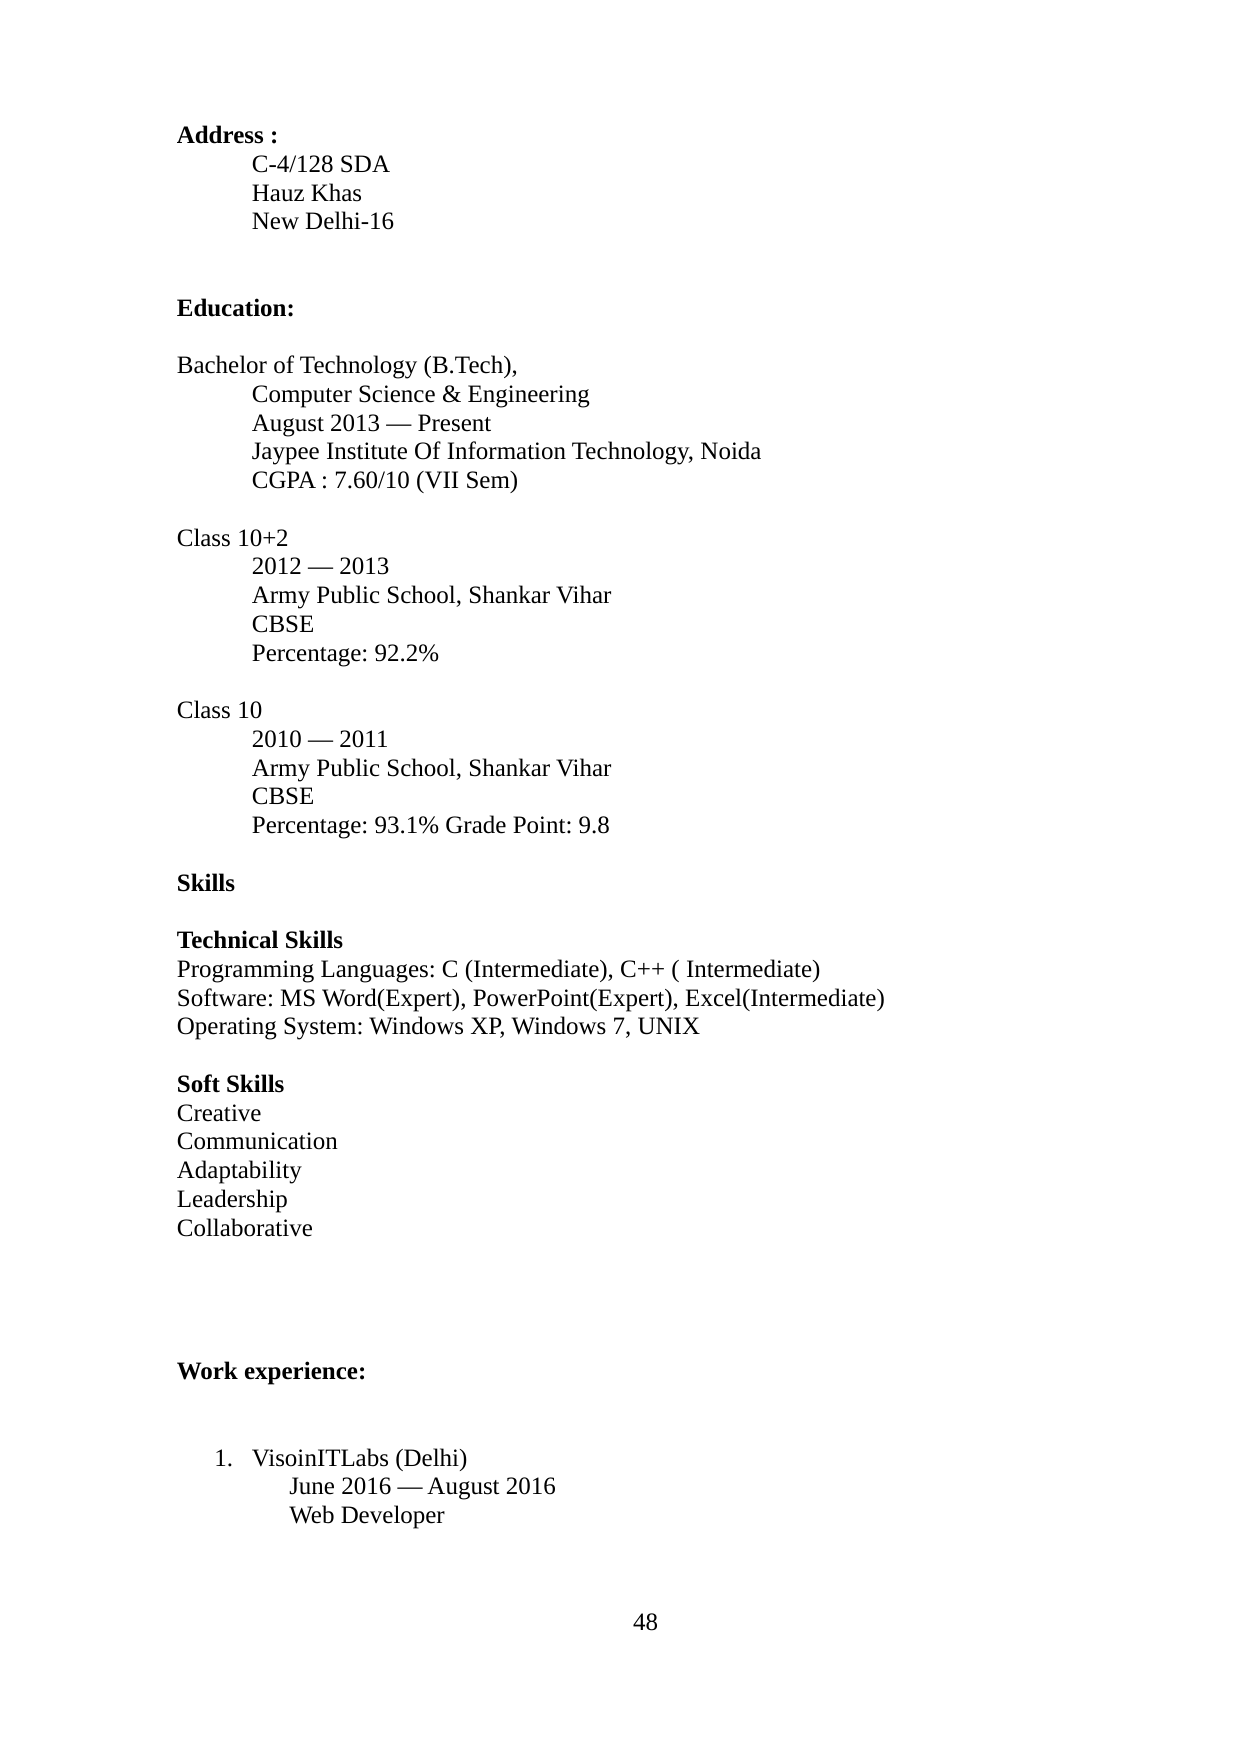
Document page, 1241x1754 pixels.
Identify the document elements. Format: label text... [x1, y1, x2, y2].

text Leadership [177, 1184, 1122, 1213]
text 2010 — 2011 [177, 724, 1122, 753]
text Soft Skills [177, 1069, 1122, 1098]
text Collaborative [177, 1213, 1122, 1241]
text August 2013 — Present [177, 408, 1122, 436]
text Bachelor of Technology (B.Tech), [177, 350, 1122, 379]
text Hauz Khas [177, 178, 1122, 206]
text Technical Skills [177, 925, 1122, 954]
text Software: MS Word(Expert), PowerPoint(Expert), Excel(Intermediate) [177, 983, 1122, 1011]
list June 2016 — August 2016 [252, 1471, 1122, 1500]
text Programming Languages: C (Intermediate), C++ ( Intermediate) [177, 954, 1122, 983]
list VisoinITLabs (Delhi) [214, 1443, 1122, 1471]
text Army Public School, Shankar Vihar [177, 753, 1122, 781]
text New Delhi-16 [177, 206, 1122, 235]
text Operating System: Windows XP, Windows 7, UNIX [177, 1011, 1122, 1040]
text Education: [177, 293, 1122, 321]
text Jaypee Institute Of Information Technology, Noida [177, 436, 1122, 465]
text Work experience: [177, 1356, 1122, 1385]
text Class 10 [177, 695, 1122, 724]
text Creative [177, 1098, 1122, 1126]
text CBSE [177, 781, 1122, 810]
text C-4/128 SDA [177, 149, 1122, 178]
text Address : [177, 120, 1122, 149]
list Web Developer [252, 1500, 1122, 1529]
text CGPA : 7.60/10 (VII Sem) [177, 465, 1122, 494]
text Percentage: 93.1% Grade Point: 9.8 [177, 810, 1122, 839]
text Army Public School, Shankar Vihar [177, 580, 1122, 609]
text Adaptability [177, 1155, 1122, 1184]
text Computer Science & Engineering [177, 379, 1122, 408]
text Class 10+2 [177, 523, 1122, 551]
text Percentage: 92.2% [177, 638, 1122, 666]
text Skills [177, 868, 1122, 896]
text 2012 — 2013 [177, 551, 1122, 580]
text Communication [177, 1126, 1122, 1155]
text CBSE [177, 609, 1122, 638]
